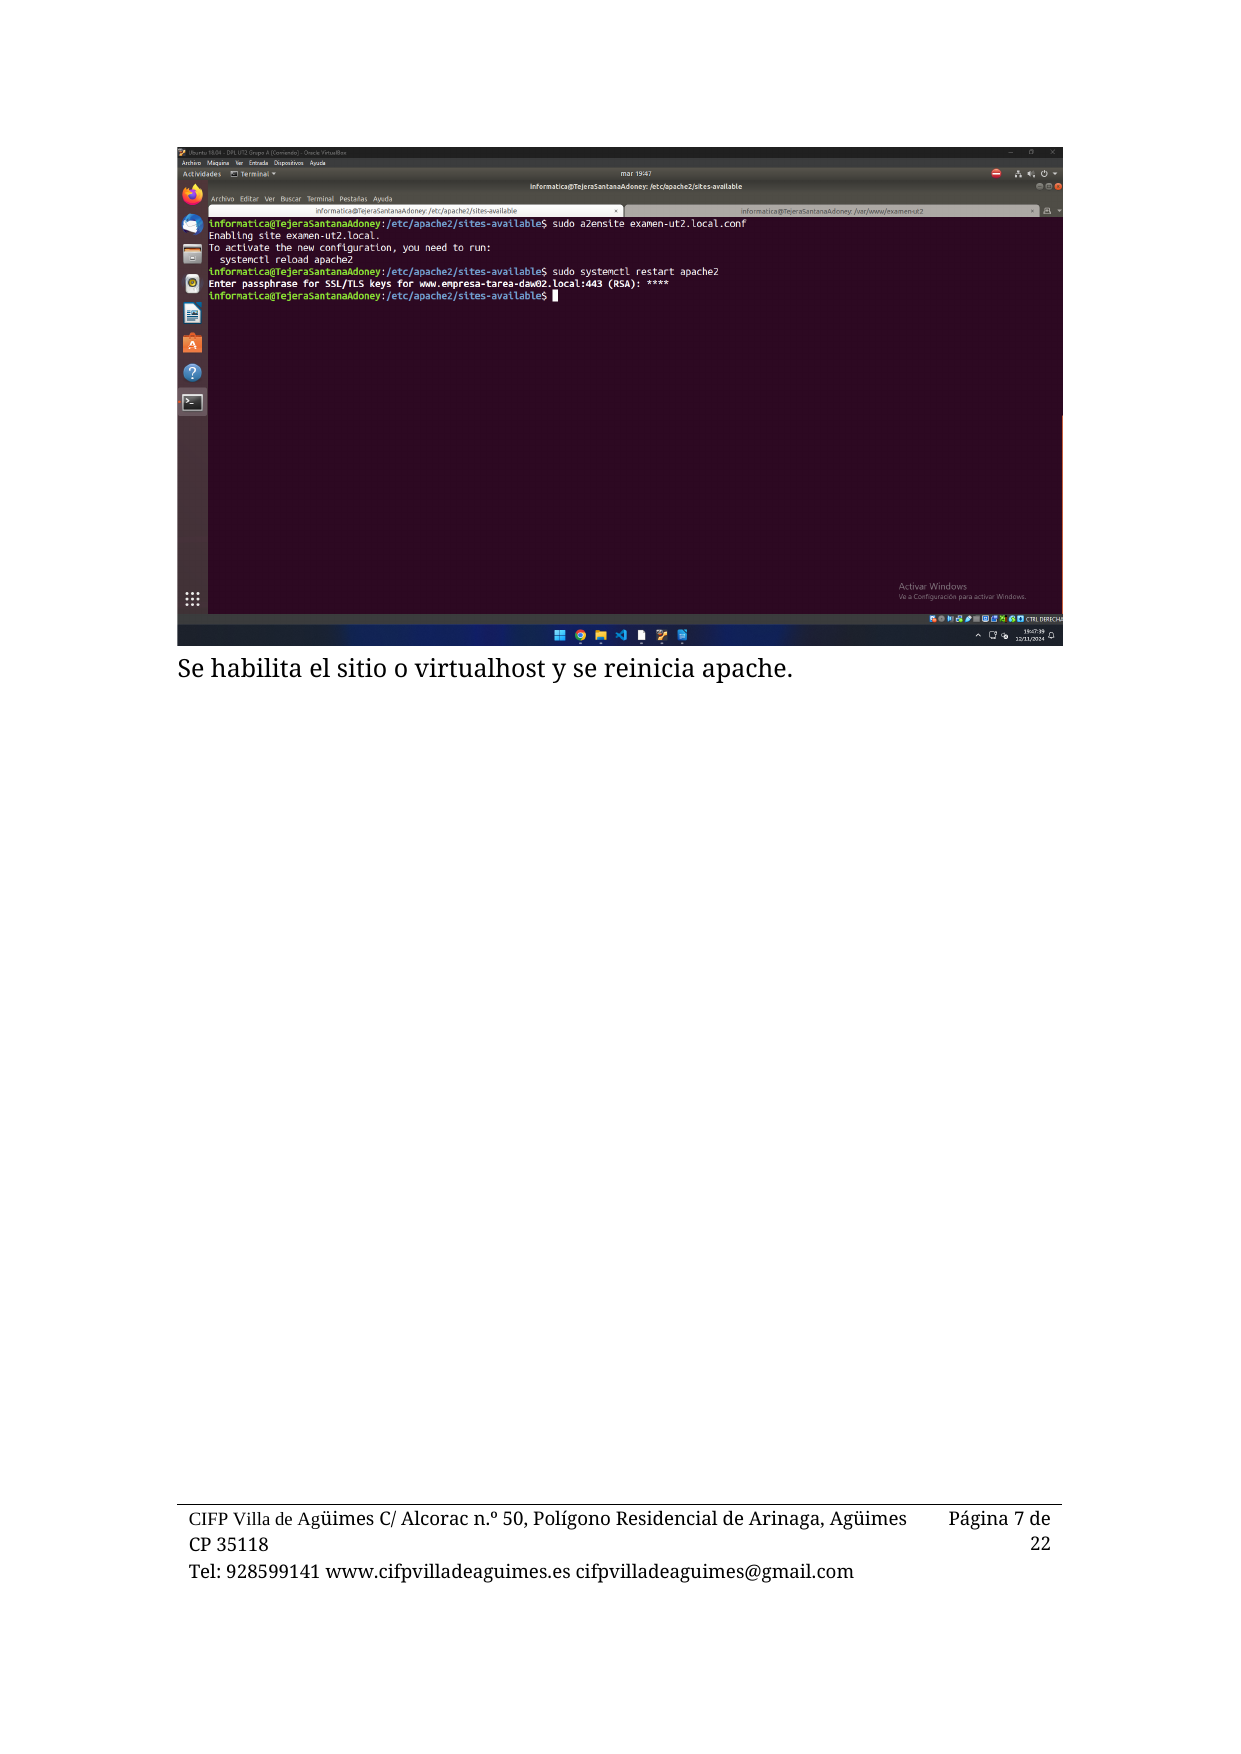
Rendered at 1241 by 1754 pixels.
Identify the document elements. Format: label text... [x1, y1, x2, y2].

text Se habilita el sitio o virtualhost y se reinicia apache. [177, 646, 1063, 685]
picture [177, 147, 1063, 646]
